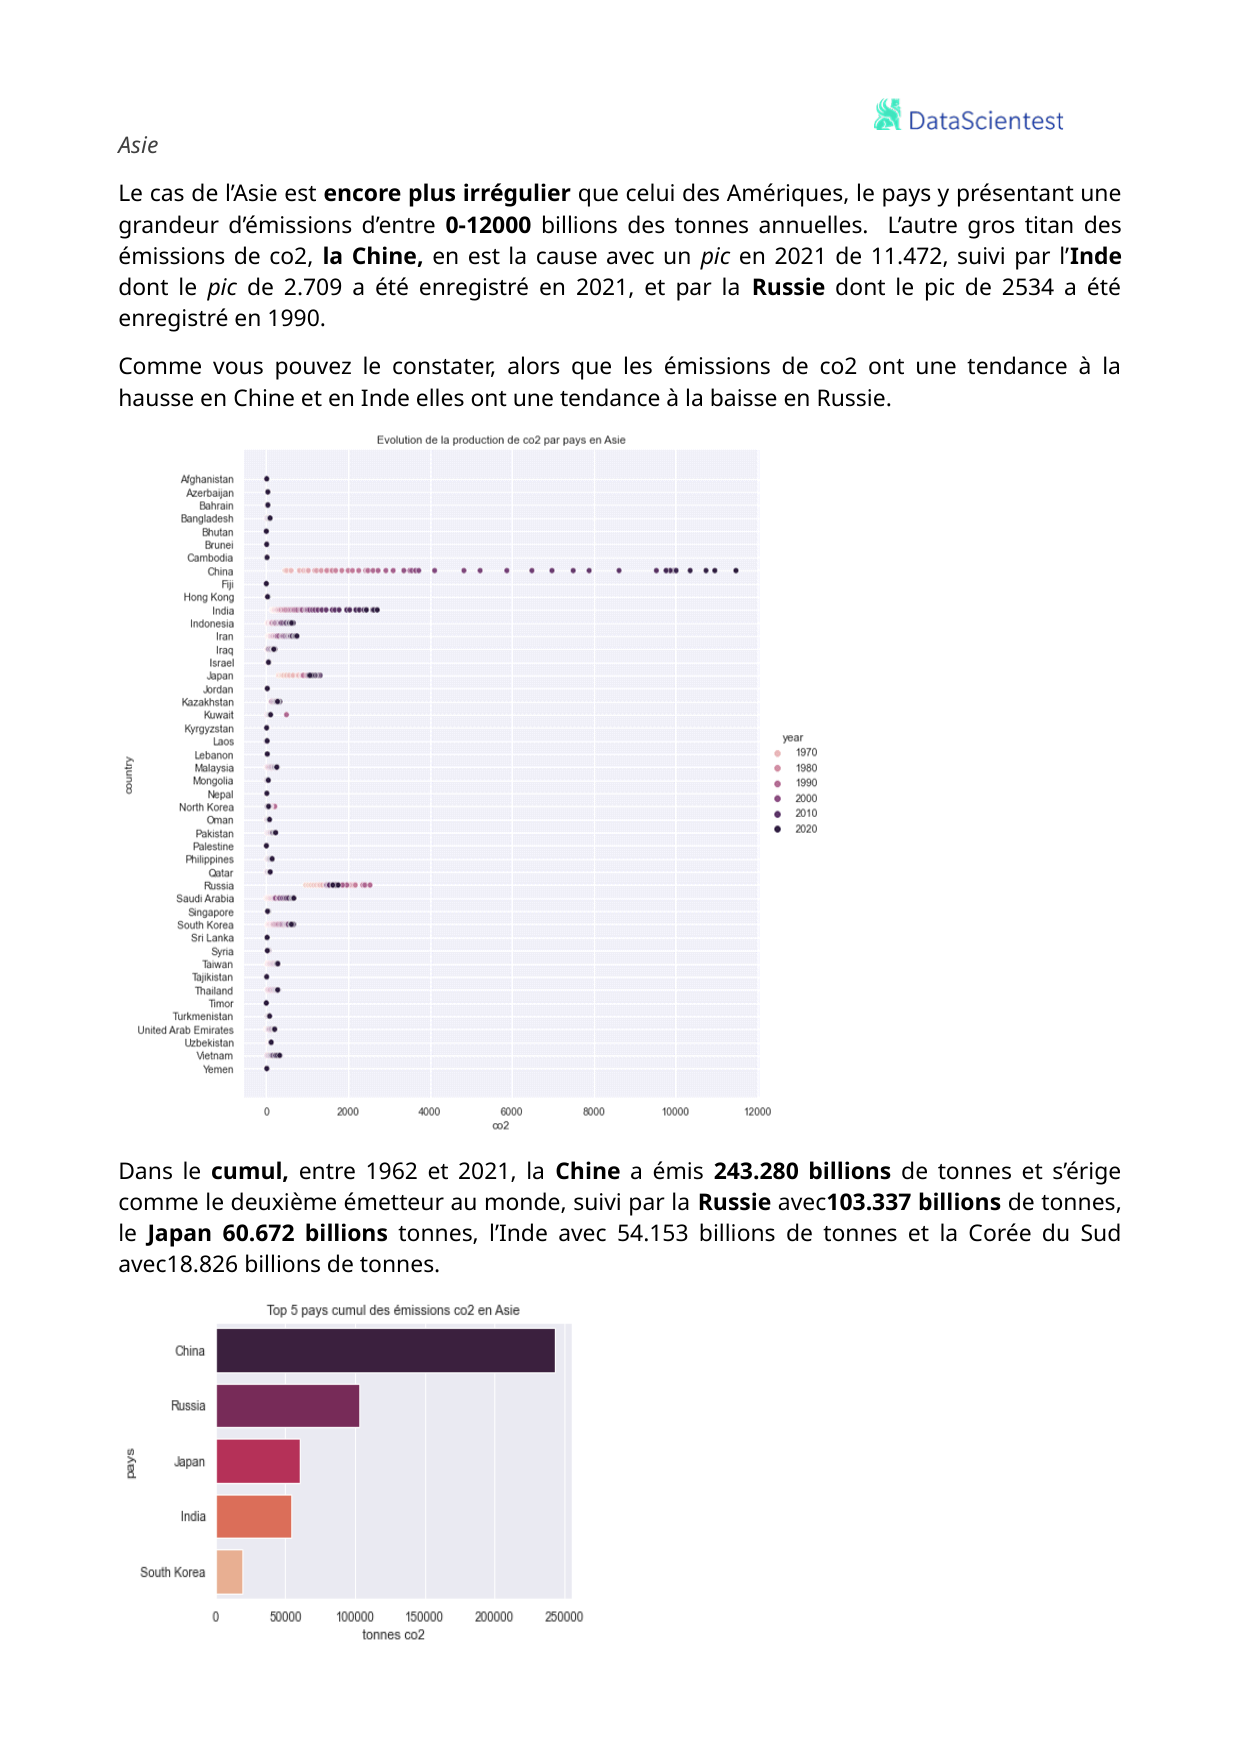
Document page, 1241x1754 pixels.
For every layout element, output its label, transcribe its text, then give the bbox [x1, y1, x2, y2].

text Dans le cumul, entre 1962 et 2021, la Chine a émis 243.280 billions de tonnes et s’érige comme le deuxième émetteur au monde, suivi par la Russie avec103.337 billions de tonnes, le Japan 60.672 billions tonnes, l’Inde avec 54.153 billions de tonnes et la Corée du Sud avec18.826 billions de tonnes. [118, 1155, 1122, 1280]
text Asie [118, 129, 1122, 161]
text Comme vous pouvez le constater, alors que les émissions de co2 ont une tendance à la hausse en Chine et en Inde elles ont une tendance à la baisse en Russie. [118, 350, 1122, 413]
text Le cas de l’Asie est encore plus irrégulier que celui des Amériques, le pays y présentant une grandeur d’émissions d’entre 0-12000 billions des tonnes annuelles. L’autre gros titan des émissions de co2, la Chine, en est la cause avec un pic en 2021 de 11.472, suivi par l’Inde dont le pic de 2.709 a été enregistré en 2021, et par la Russie dont le pic de 2534 a été enregistré en 1990. [118, 177, 1122, 333]
